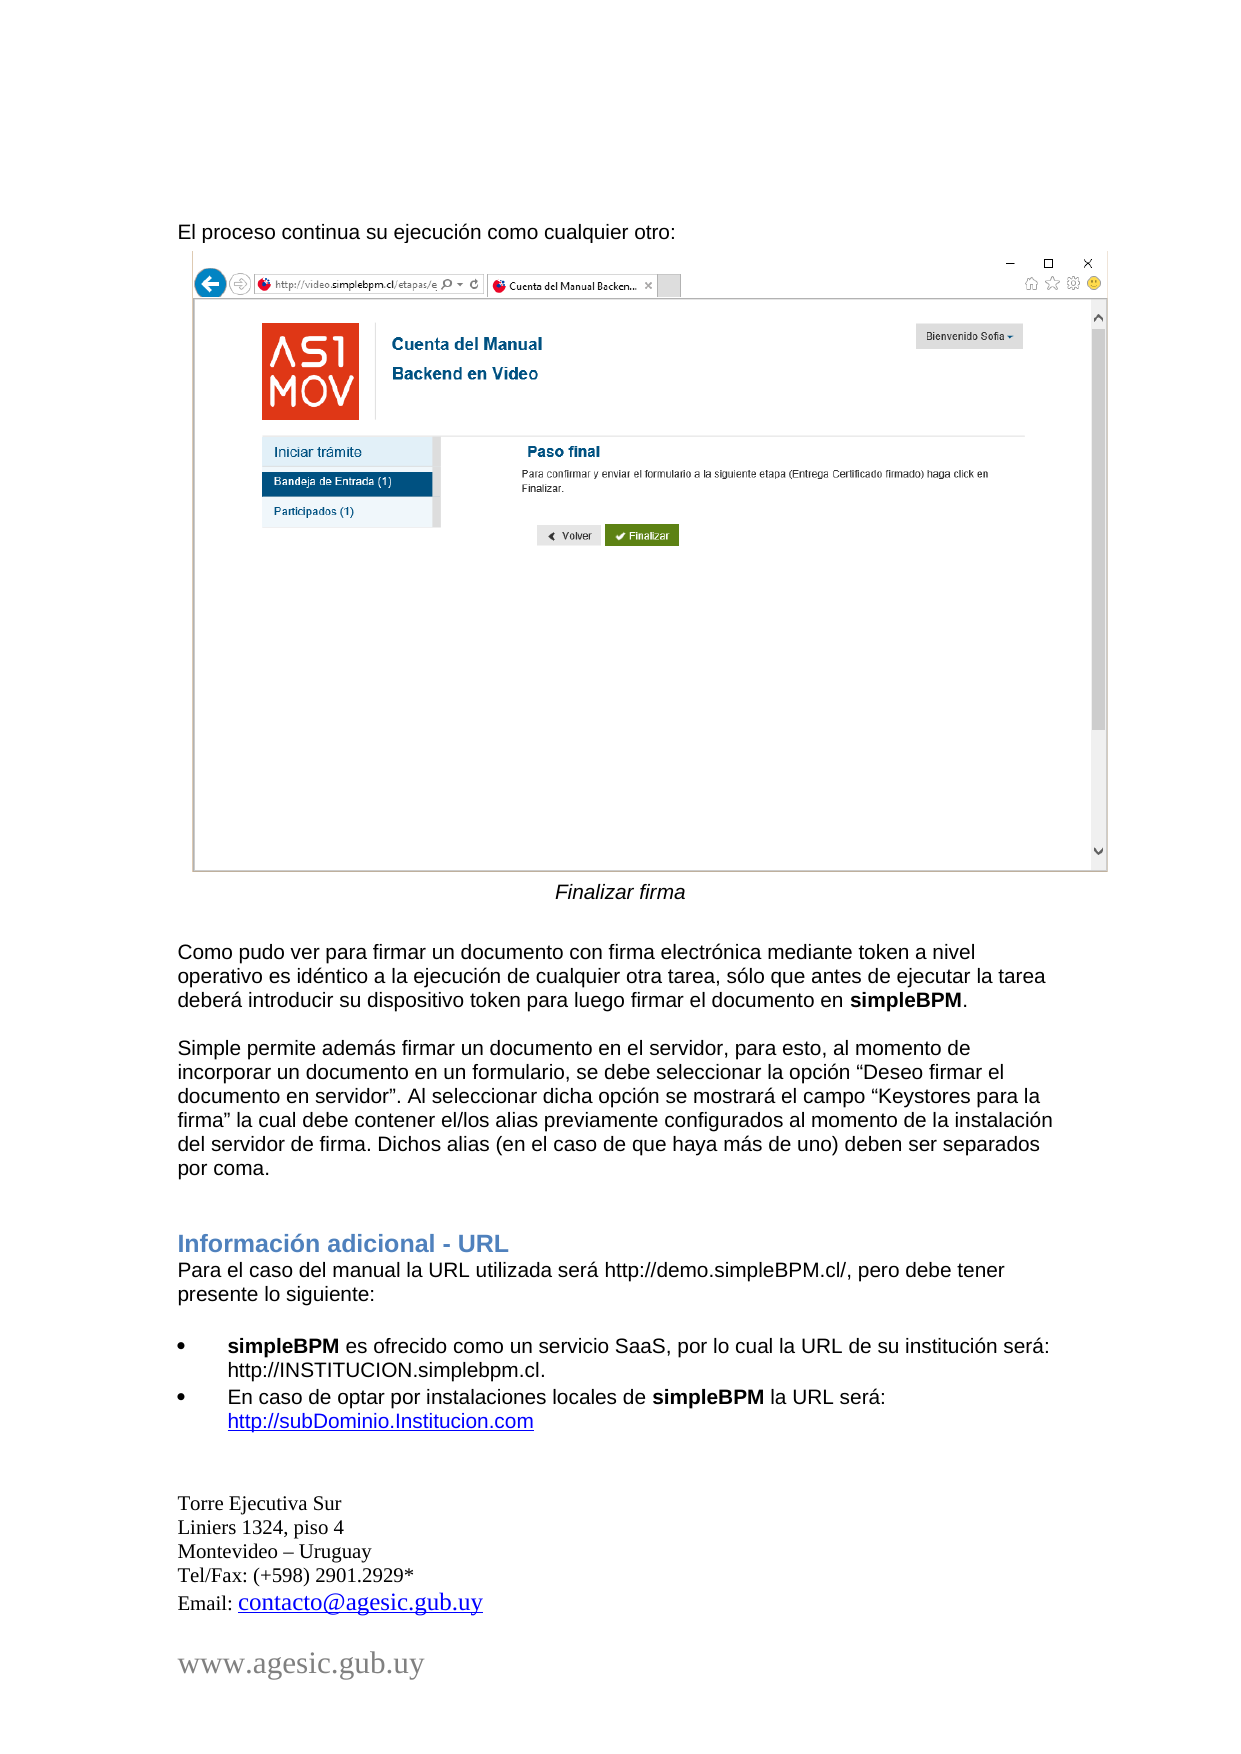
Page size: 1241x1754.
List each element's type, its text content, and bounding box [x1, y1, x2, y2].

picture [192, 251, 1108, 872]
text El proceso continua su ejecución como cualquier otro: [177, 219, 1063, 243]
text Como pudo ver para firmar un documento con firma electrónica mediante token a nivel operativo es idéntico a la ejecución de cualquier otra tarea, sólo que antes de ejecutar la tarea deberá introducir su dispositivo token para luego firmar el documento en simpleBPM. [177, 940, 1063, 1012]
text Simple permite además firmar un documento en el servidor, para esto, al momento de incorporar un documento en un formulario, se debe seleccionar la opción “Deseo firmar el documento en servidor”. Al seleccionar dicha opción se mostrará el campo “Keystores para la firma” la cual debe contener el/los alias previamente configurados al momento de la instalación del servidor de firma. Dichos alias (en el caso de que haya más de uno) deben ser separados por coma. [177, 1036, 1063, 1179]
text Finalizar firma [177, 879, 1063, 903]
list En caso de optar por instalaciones locales de simpleBPM la URL será: http://subDominio.Institucion.com [177, 1385, 1063, 1433]
subtitle Información adicional - URL [177, 1229, 1063, 1258]
list simpleBPM es ofrecido como un servicio SaaS, por lo cual la URL de su institución será: http://INSTITUCION.simplebpm.cl. [177, 1333, 1063, 1381]
text Para el caso del manual la URL utilizada será http://demo.simpleBPM.cl/, pero debe tener presente lo siguiente: [177, 1258, 1063, 1306]
